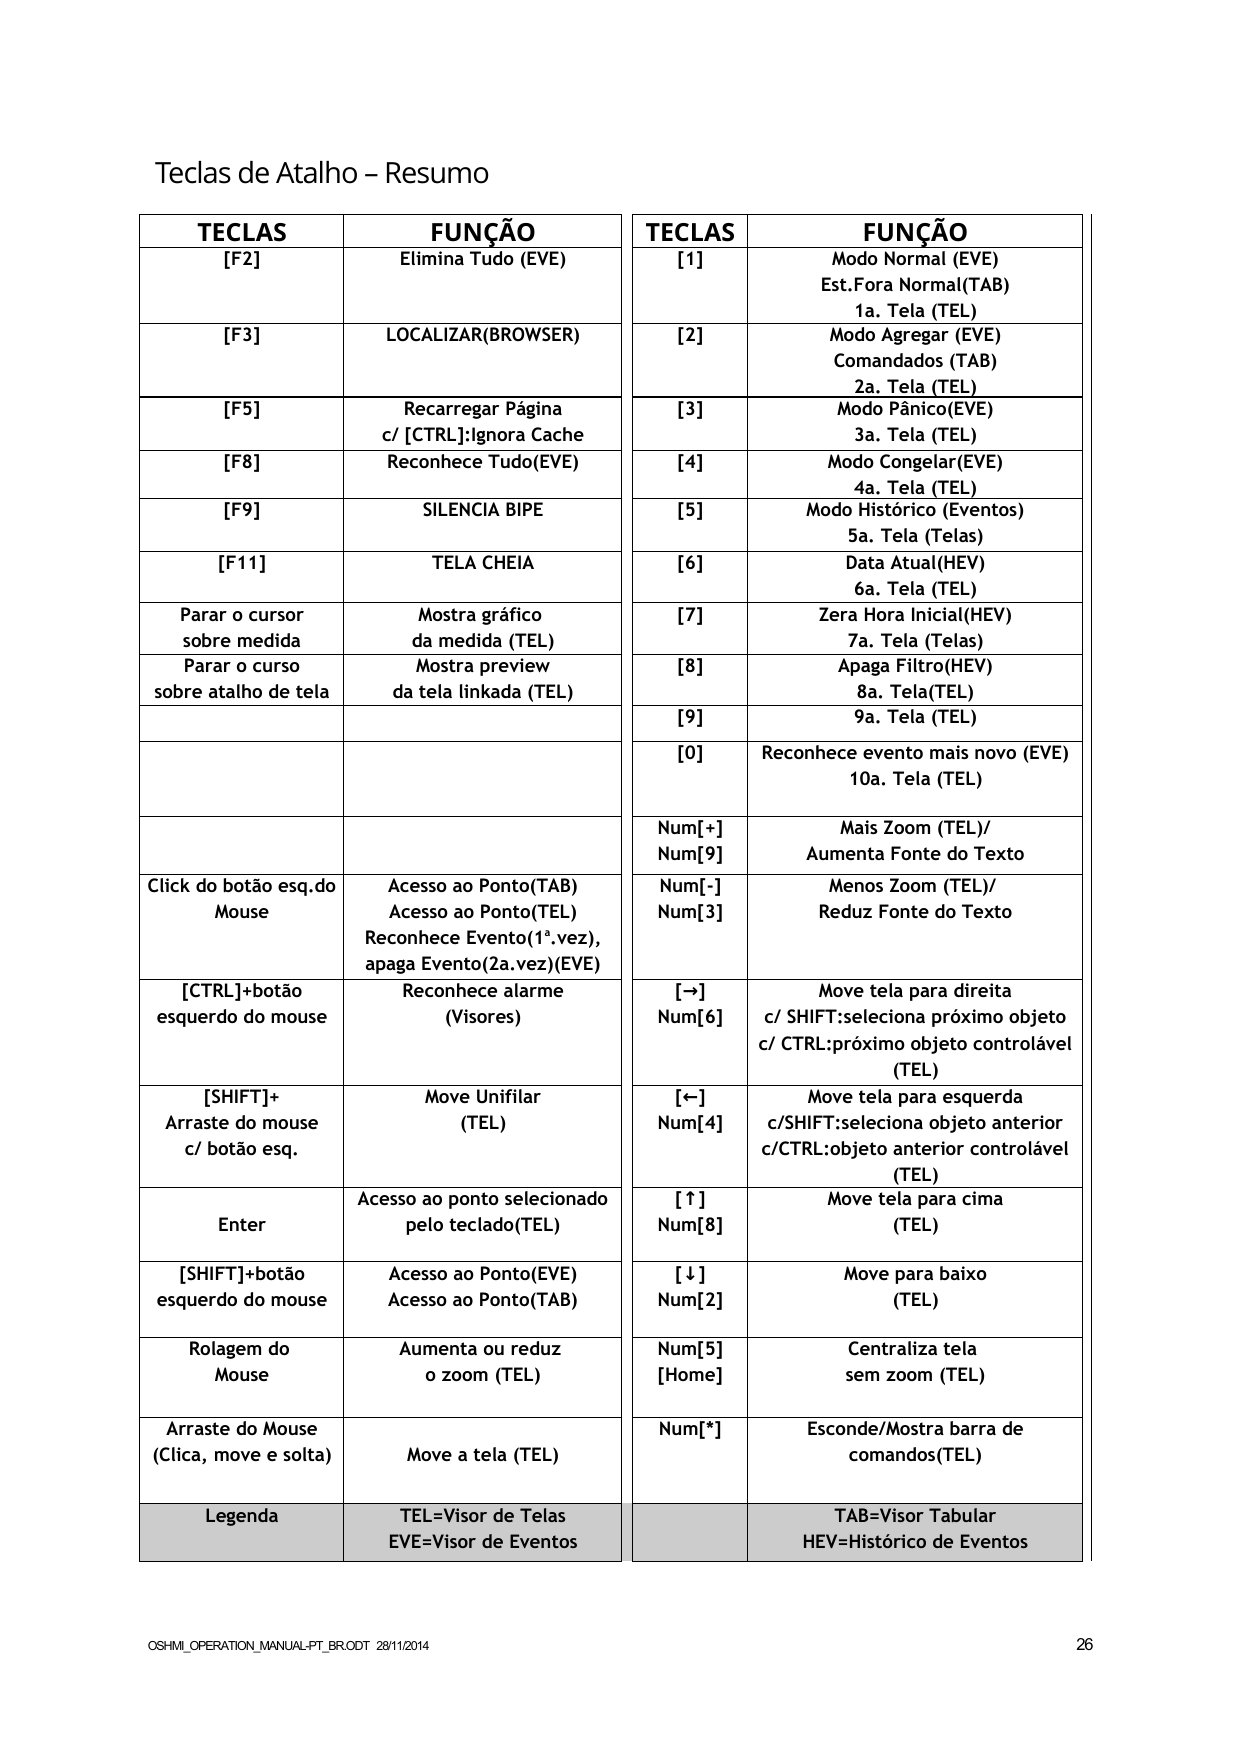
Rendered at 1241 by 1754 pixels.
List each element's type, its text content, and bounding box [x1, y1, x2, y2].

table_cell [1083, 654, 1091, 705]
table_cell [F3] [140, 324, 343, 396]
table_cell [1083, 1503, 1091, 1561]
table_cell Num[-] Num[3] [633, 875, 747, 979]
table_cell Acesso ao Ponto(EVE) Acesso ao Ponto(TAB) [344, 1262, 621, 1337]
table_cell [1083, 247, 1091, 323]
table_cell [622, 654, 632, 705]
table_cell [1083, 816, 1091, 873]
table_cell Apaga Filtro(HEV) 8a. Tela(TEL) [748, 655, 1082, 705]
table_cell [622, 1417, 632, 1503]
table_cell [622, 1085, 632, 1187]
table_header TECLAS [140, 215, 343, 247]
table_cell Rolagem do Mouse [140, 1338, 343, 1417]
table_header FUNÇÃO [344, 215, 621, 247]
table_cell [→] Num[6] [633, 980, 747, 1085]
table_cell [622, 1187, 632, 1261]
table_cell [344, 817, 621, 873]
table_cell Click do botão esq.do Mouse [140, 875, 343, 979]
table_cell [F8] [140, 451, 343, 498]
table_cell [0] [633, 742, 747, 816]
table_cell [1083, 602, 1091, 653]
table_cell Centraliza tela sem zoom (TEL) [748, 1338, 1082, 1417]
table_cell [2] [633, 324, 747, 396]
table_cell [7] [633, 603, 747, 653]
table_cell Modo Congelar(EVE) 4a. Tela (TEL) [748, 451, 1082, 498]
table_cell [622, 396, 632, 449]
table_cell [622, 1503, 632, 1561]
table_cell Move tela para cima (TEL) [748, 1188, 1082, 1261]
table_cell Acesso ao Ponto(TAB) Acesso ao Ponto(TEL) Reconhece Evento(1a.vez), apaga Evento(2a.vez)(EVE) [344, 875, 621, 979]
table_cell [622, 705, 632, 741]
table_cell Move tela para direita c/ SHIFT:seleciona próximo objeto c/ CTRL:próximo objeto controlável (TEL) [748, 980, 1082, 1085]
table_cell Modo Pânico(EVE) 3a. Tela (TEL) [748, 398, 1082, 449]
table_cell [1083, 741, 1091, 816]
table_cell Num[*] [633, 1418, 747, 1503]
table_cell [F11] [140, 552, 343, 602]
table_cell [SHIFT]+ Arraste do mouse c/ botão esq. [140, 1086, 343, 1187]
table_cell [622, 323, 632, 396]
table_cell [633, 1504, 747, 1561]
table_cell [622, 602, 632, 653]
table_cell [4] [633, 451, 747, 498]
table_cell [↓] Num[2] [633, 1262, 747, 1337]
table_cell Legenda [140, 1504, 343, 1561]
table_cell [622, 498, 632, 551]
table_cell [1083, 874, 1091, 979]
table_cell [8] [633, 655, 747, 705]
table_cell LOCALIZAR(BROWSER) [344, 324, 621, 396]
table_cell [1083, 551, 1091, 602]
table_header FUNÇÃO [748, 215, 1082, 247]
table_cell Elimina Tudo (EVE) [344, 248, 621, 323]
table_cell [F2] [140, 248, 343, 323]
table_cell Move para baixo (TEL) [748, 1262, 1082, 1337]
table_cell [CTRL]+botão esquerdo do mouse [140, 980, 343, 1085]
table_cell [622, 741, 632, 816]
table_cell Enter [140, 1188, 343, 1261]
table_cell [←] Num[4] [633, 1086, 747, 1187]
table_cell [6] [633, 552, 747, 602]
table_cell [F5] [140, 398, 343, 449]
table_cell [F9] [140, 499, 343, 551]
table_header TECLAS [633, 215, 747, 247]
table_cell [3] [633, 398, 747, 449]
subtitle Teclas de Atalho – Resumo [149, 146, 1093, 211]
table_cell Num[+] Num[9] [633, 817, 747, 873]
table_cell Reconhece Tudo(EVE) [344, 451, 621, 498]
table_cell Modo Normal (EVE) Est.Fora Normal(TAB) 1a. Tela (TEL) [748, 248, 1082, 323]
table_cell Aumenta ou reduz o zoom (TEL) [344, 1338, 621, 1417]
table_cell SILENCIA BIPE [344, 499, 621, 551]
table_cell Esconde/Mostra barra de comandos(TEL) [748, 1418, 1082, 1503]
table_cell [622, 1261, 632, 1337]
table_cell [140, 742, 343, 816]
table_cell TEL=Visor de Telas EVE=Visor de Eventos [344, 1504, 621, 1561]
table_cell [622, 247, 632, 323]
table_cell [344, 742, 621, 816]
table_cell Reconhece evento mais novo (EVE) 10a. Tela (TEL) [748, 742, 1082, 816]
table_cell [622, 551, 632, 602]
table_cell [140, 706, 343, 741]
table_cell [1083, 1085, 1091, 1187]
table_cell Data Atual(HEV) 6a. Tela (TEL) [748, 552, 1082, 602]
table_cell Parar o cursor sobre medida [140, 603, 343, 653]
table_cell Zera Hora Inicial(HEV) 7a. Tela (Telas) [748, 603, 1082, 653]
table_cell Mais Zoom (TEL)/ Aumenta Fonte do Texto [748, 817, 1082, 873]
table_cell [SHIFT]+botão esquerdo do mouse [140, 1262, 343, 1337]
table_cell [1083, 396, 1091, 449]
table_cell [622, 979, 632, 1085]
table_cell [622, 874, 632, 979]
table_cell Move Unifilar (TEL) [344, 1086, 621, 1187]
table_cell Arraste do Mouse (Clica, move e solta) [140, 1418, 343, 1503]
table_cell Mostra preview da tela linkada (TEL) [344, 655, 621, 705]
table_cell Mostra gráfico da medida (TEL) [344, 603, 621, 653]
table_cell Acesso ao ponto selecionado pelo teclado(TEL) [344, 1188, 621, 1261]
table_cell Parar o curso sobre atalho de tela [140, 655, 343, 705]
table_cell [1083, 498, 1091, 551]
table_cell [1083, 450, 1091, 498]
table_cell [622, 1337, 632, 1417]
table_cell [140, 817, 343, 873]
table_cell Menos Zoom (TEL)/ Reduz Fonte do Texto [748, 875, 1082, 979]
table_cell TAB=Visor Tabular HEV=Histórico de Eventos [748, 1504, 1082, 1561]
table_cell Num[5] [Home] [633, 1338, 747, 1417]
table_cell Move tela para esquerda c/SHIFT:seleciona objeto anterior c/CTRL:objeto anterior controlável (TEL) [748, 1086, 1082, 1187]
table_cell [1] [633, 248, 747, 323]
table_cell [1083, 1187, 1091, 1261]
table_cell Reconhece alarme (Visores) [344, 980, 621, 1085]
table_cell TELA CHEIA [344, 552, 621, 602]
table_cell [↑] Num[8] [633, 1188, 747, 1261]
table_cell [1083, 705, 1091, 741]
table_cell Modo Agregar (EVE) Comandados (TAB) 2a. Tela (TEL) [748, 324, 1082, 396]
table_cell [622, 816, 632, 873]
table_header [622, 214, 632, 247]
table_cell [5] [633, 499, 747, 551]
table_cell [9] [633, 706, 747, 741]
table_cell 9a. Tela (TEL) [748, 706, 1082, 741]
table_cell [1083, 1337, 1091, 1417]
table_cell [344, 706, 621, 741]
table_header [1083, 214, 1091, 247]
table_cell [1083, 1261, 1091, 1337]
table_cell [1083, 323, 1091, 396]
table_cell [1083, 979, 1091, 1085]
table_cell Modo Histórico (Eventos) 5a. Tela (Telas) [748, 499, 1082, 551]
table_cell Recarregar Página c/ [CTRL]:Ignora Cache [344, 398, 621, 449]
table_cell [622, 450, 632, 498]
table_cell [1083, 1417, 1091, 1503]
table_cell Move a tela (TEL) [344, 1418, 621, 1503]
